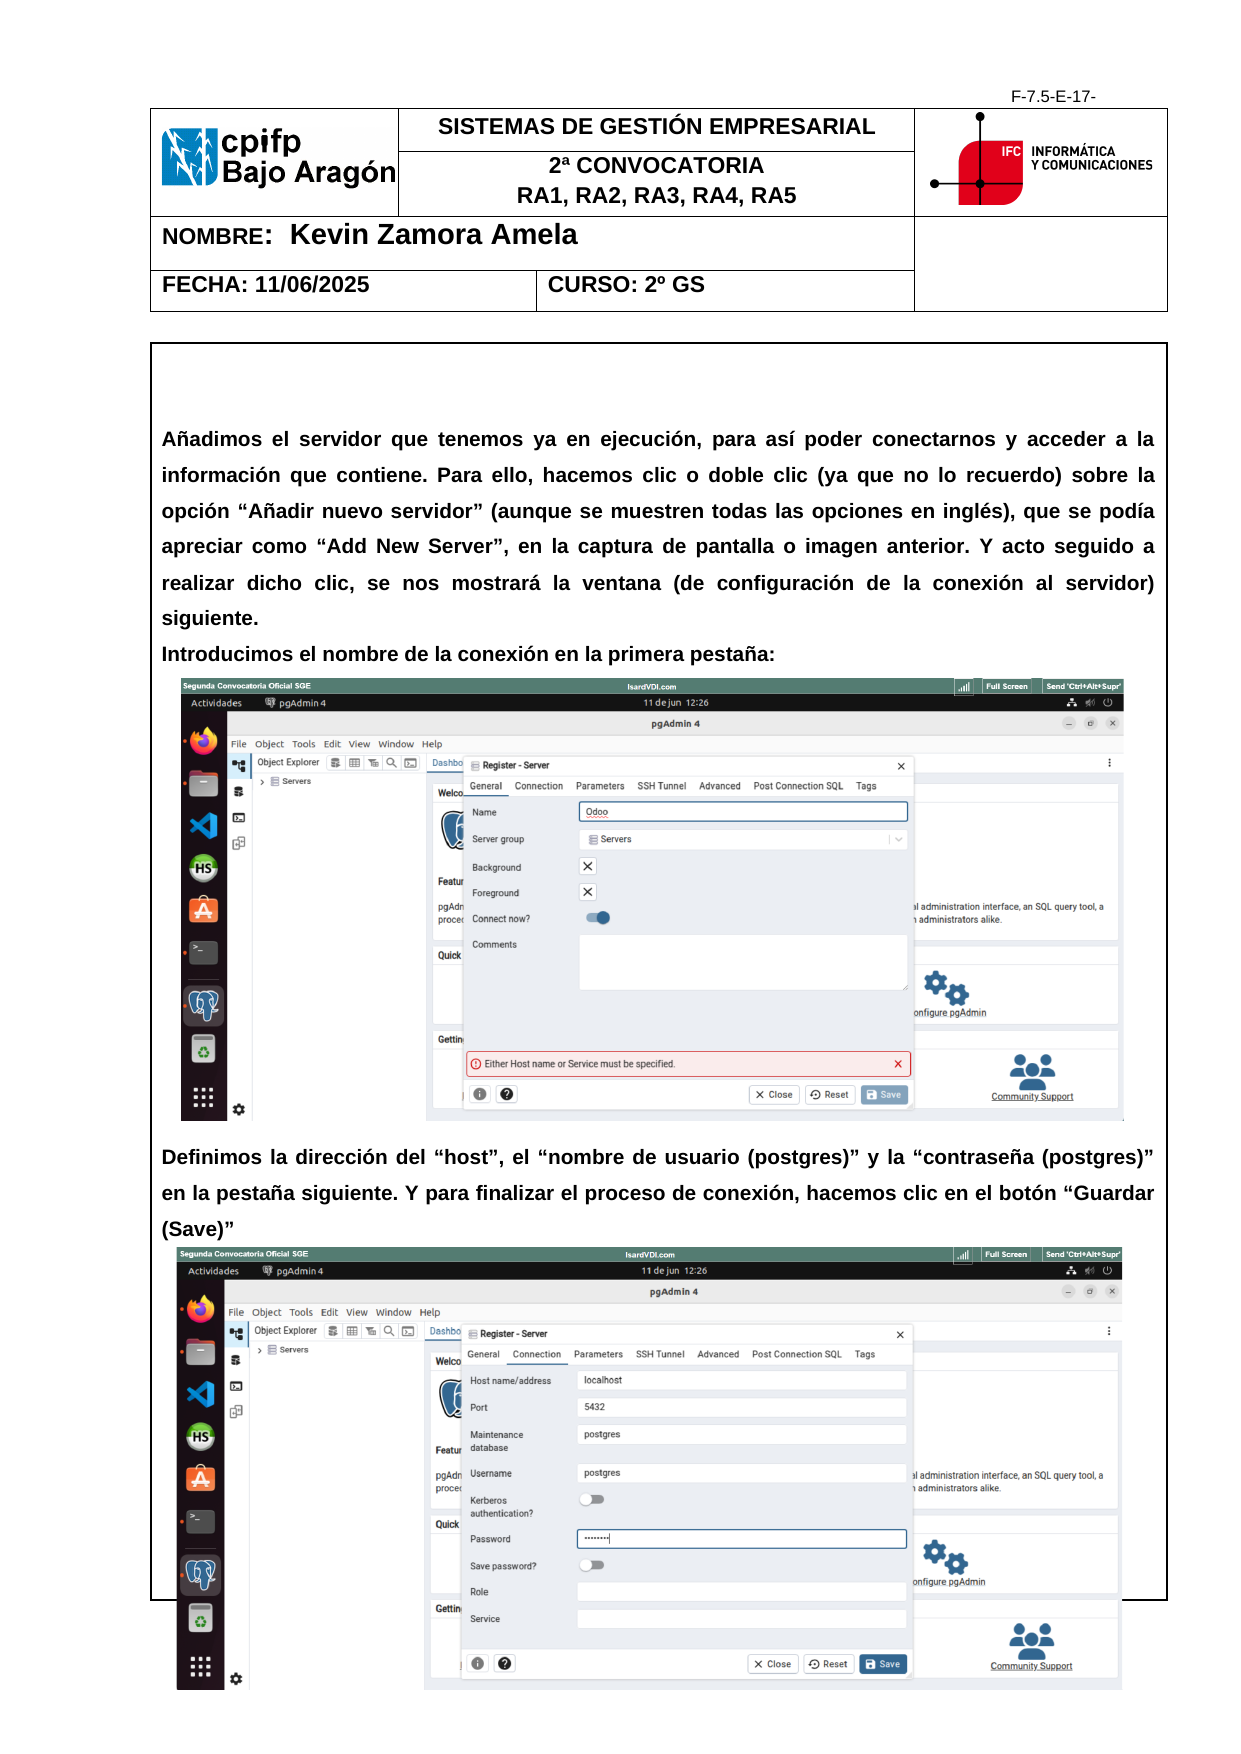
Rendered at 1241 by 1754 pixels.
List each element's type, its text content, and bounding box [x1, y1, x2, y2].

picture [181, 678, 1124, 1121]
picture [176, 1247, 1123, 1690]
picture [930, 112, 1153, 205]
picture [161, 127, 397, 190]
table_cell Añadimos el servidor que tenemos ya en ejecución, para así poder conectarnos y acceder a la información que contiene. Para ello, hacemos clic o doble clic (ya que no lo recuerdo) sobre la opción “Añadir nuevo servidor” (aunque se muestren todas las opciones en inglés), que se podía apreciar como “Add New Server”, en la captura de pantalla o imagen anterior. Y acto seguido a realizar dicho clic, se nos mostrará la ventana (de configuración de la conexión al servidor) siguiente. Introducimos el nombre de la conexión en la primera pestaña: Definimos la dirección del “host”, el “nombre de usuario (postgres)” y la “contraseña (postgres)” en la pestaña siguiente. Y para finalizar el proceso de conexión, hacemos clic en el botón “Guardar (Save)” [152, 344, 1166, 1599]
